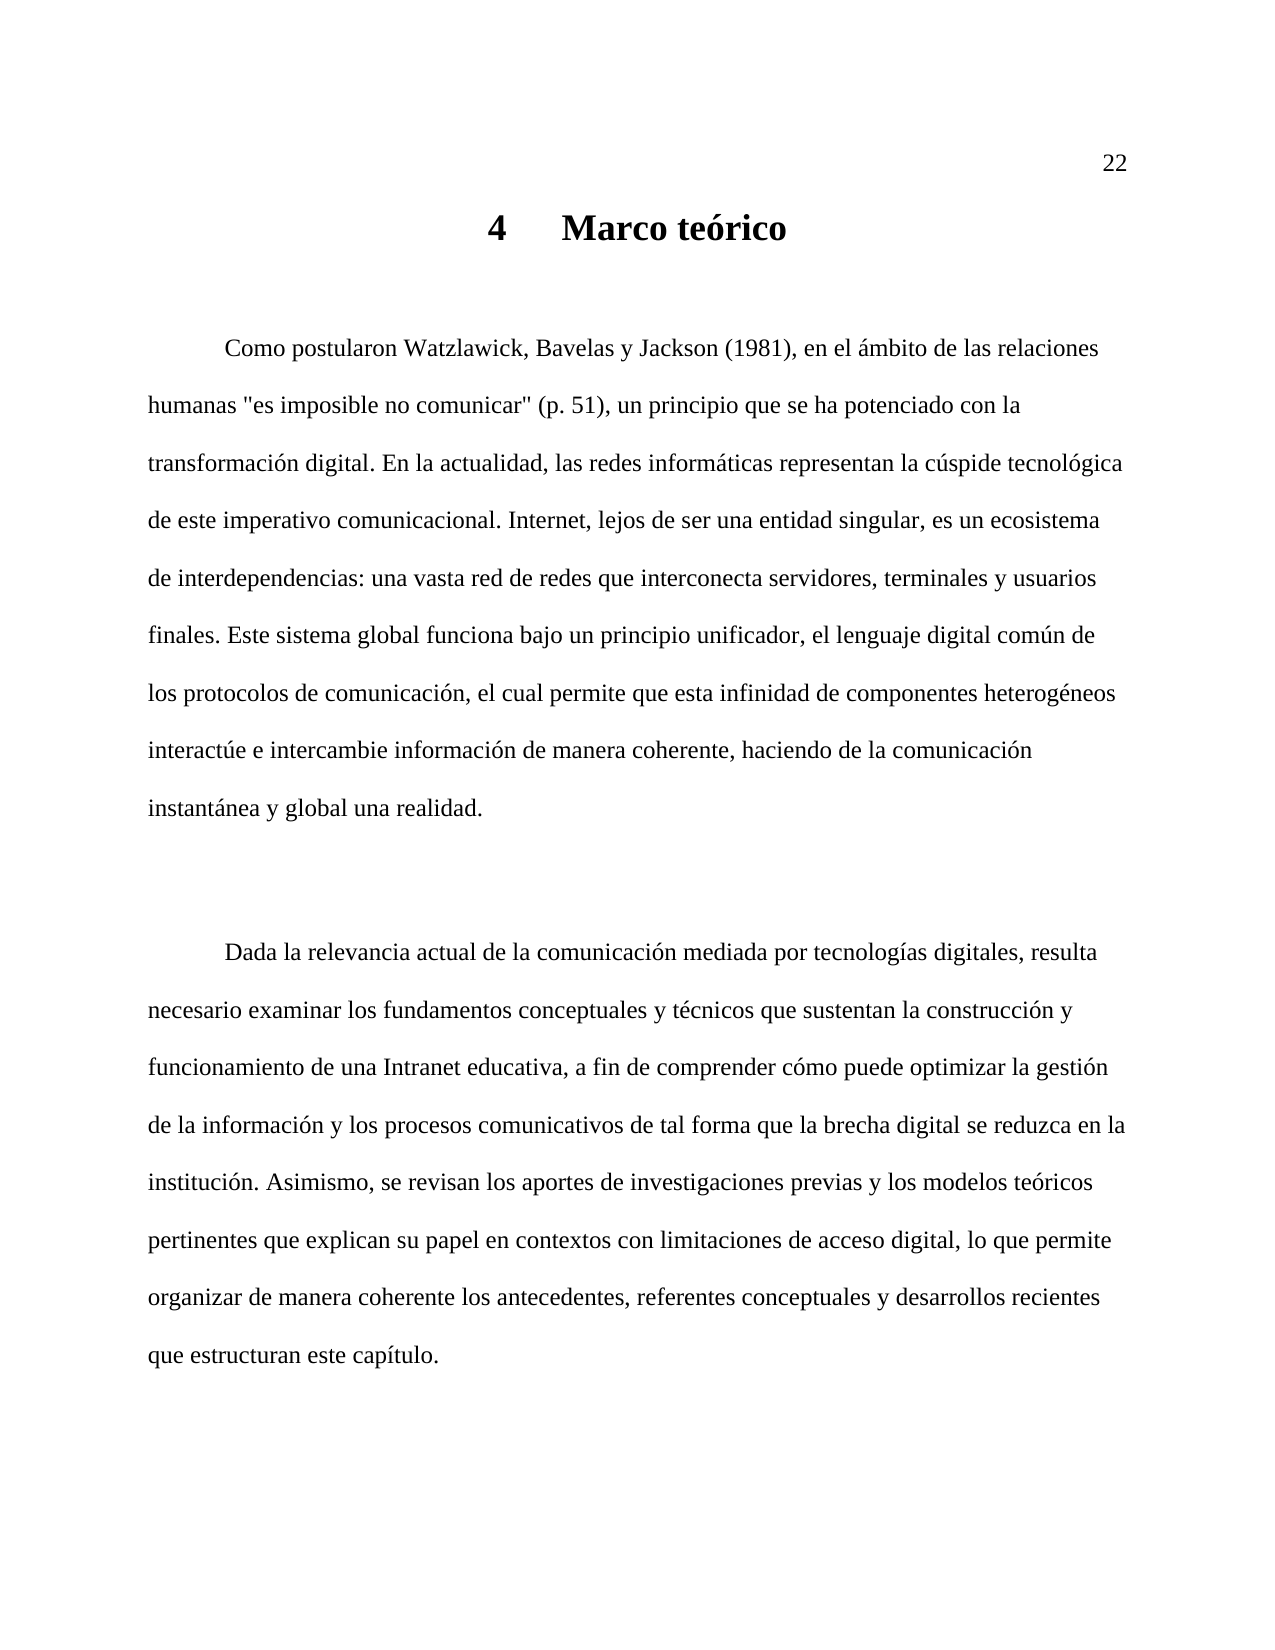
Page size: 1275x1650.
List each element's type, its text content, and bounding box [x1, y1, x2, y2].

subtitle Marco teórico [148, 206, 1127, 249]
text Dada la relevancia actual de la comunicación mediada por tecnologías digitales, resulta necesario examinar los fundamentos conceptuales y técnicos que sustentan la construcción y funcionamiento de una Intranet educativa, a fin de comprender cómo puede optimizar la gestión de la información y los procesos comunicativos de tal forma que la brecha digital se reduzca en la institución. Asimismo, se revisan los aportes de investigaciones previas y los modelos teóricos pertinentes que explican su papel en contextos con limitaciones de acceso digital, lo que permite organizar de manera coherente los antecedentes, referentes conceptuales y desarrollos recientes que estructuran este capítulo. [148, 937, 1127, 1368]
text Como postularon Watzlawick, Bavelas y Jackson (1981), en el ámbito de las relaciones humanas "es imposible no comunicar" (p. 51), un principio que se ha potenciado con la transformación digital. En la actualidad, las redes informáticas representan la cúspide tecnológica de este imperativo comunicacional. Internet, lejos de ser una entidad singular, es un ecosistema de interdependencias: una vasta red de redes que interconecta servidores, terminales y usuarios finales. Este sistema global funciona bajo un principio unificador, el lenguaje digital común de los protocolos de comunicación, el cual permite que esta infinidad de componentes heterogéneos interactúe e intercambie información de manera coherente, haciendo de la comunicación instantánea y global una realidad. [148, 333, 1127, 822]
